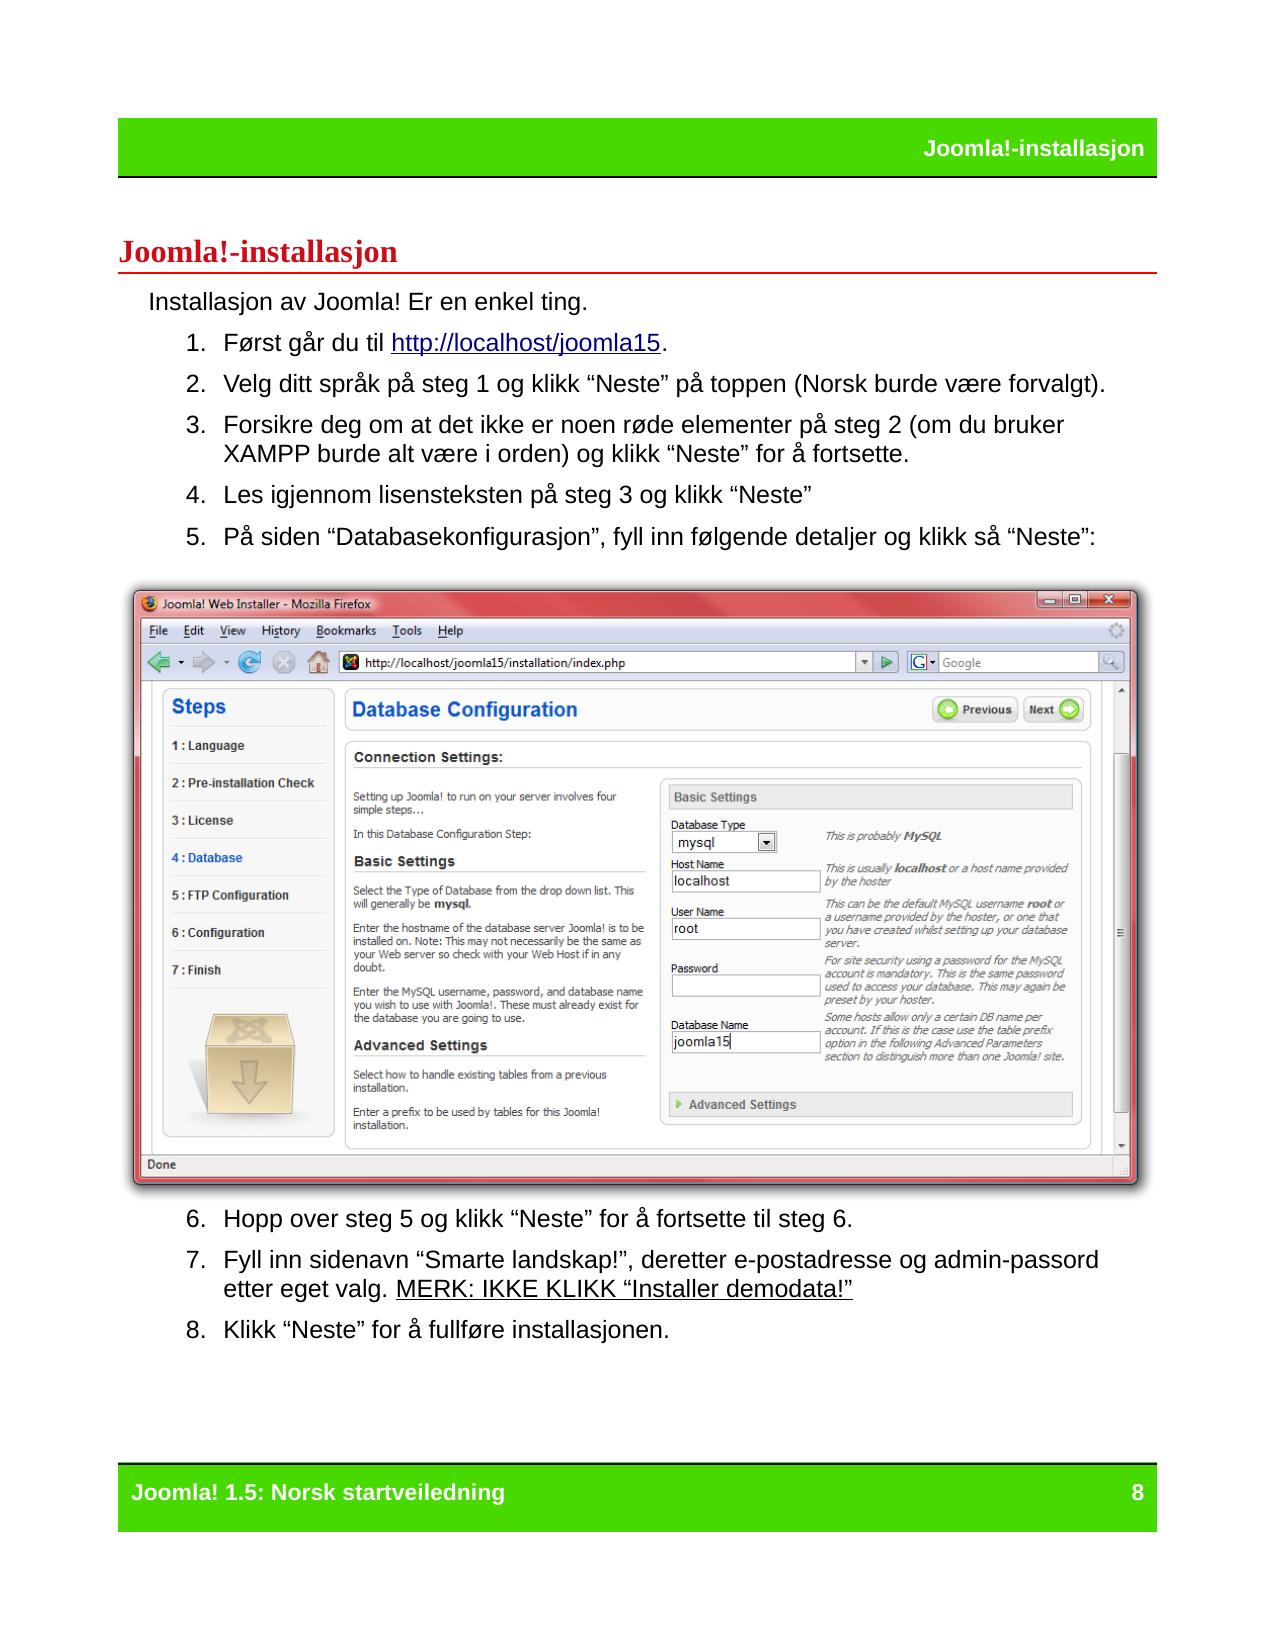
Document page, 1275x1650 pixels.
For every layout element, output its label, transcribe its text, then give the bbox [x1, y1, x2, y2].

list Fyll inn sidenavn “Smarte landskap!”, deretter e-postadresse og admin-passord etter eget valg. MERK: IKKE KLIKK “Installer demodata!” [186, 1245, 1157, 1303]
list Klikk “Neste” for å fullføre installasjonen. [186, 1315, 1157, 1344]
list Forsikre deg om at det ikke er noen røde elementer på steg 2 (om du bruker XAMPP burde alt være i orden) og klikk “Neste” for å fortsette. [186, 410, 1157, 468]
picture [119, 576, 1156, 1203]
list Les igjennom lisensteksten på steg 3 og klikk “Neste” [186, 480, 1157, 509]
list Velg ditt språk på steg 1 og klikk “Neste” på toppen (Norsk burde være forvalgt). [186, 369, 1157, 398]
list Hopp over steg 5 og klikk “Neste” for å fortsette til steg 6. [186, 1204, 1157, 1233]
list Først går du til http://localhost/joomla15. [186, 328, 1157, 357]
text Installasjon av Joomla! Er en enkel ting. [148, 287, 1157, 315]
list [186, 563, 1157, 575]
list På siden “Databasekonfigurasjon”, fyll inn følgende detaljer og klikk så “Neste”: [186, 522, 1157, 550]
subtitle Joomla!-installasjon [118, 233, 1157, 272]
